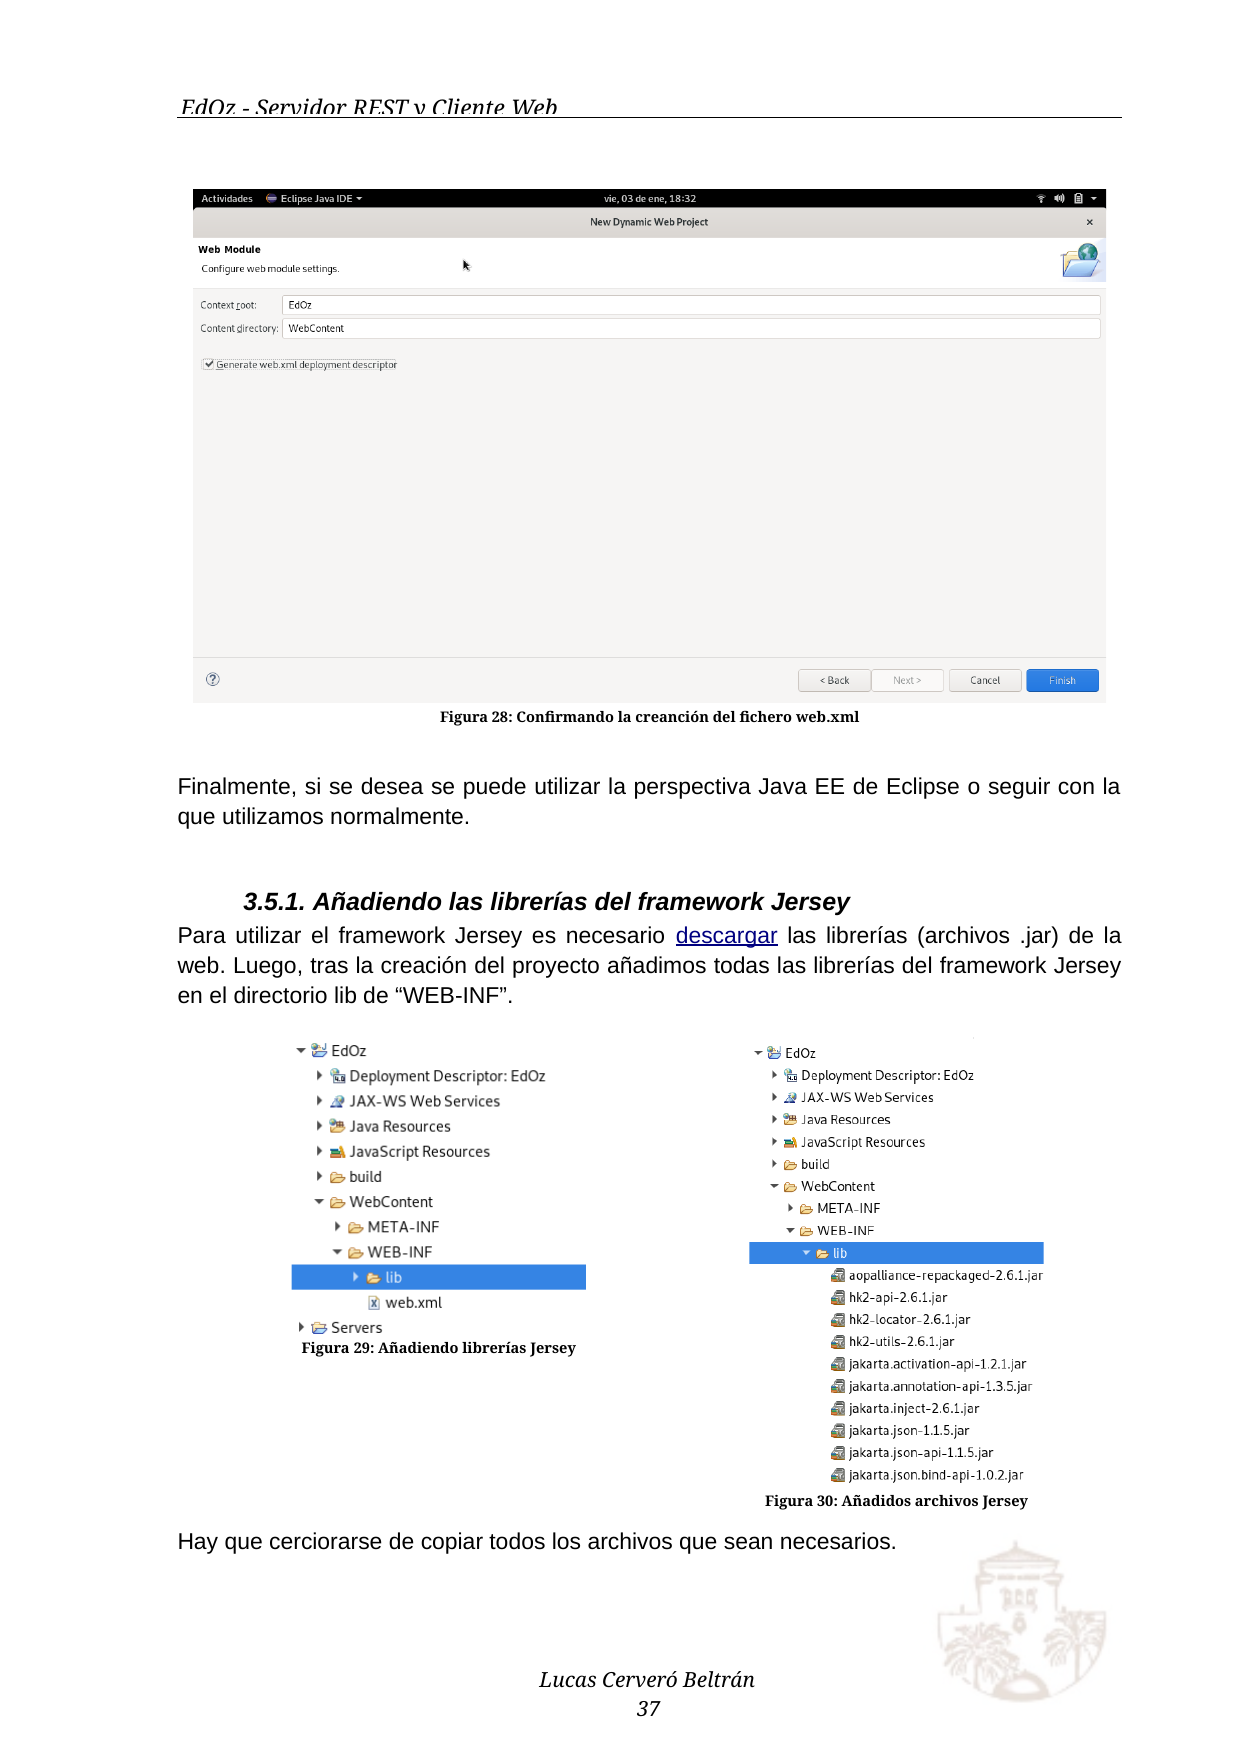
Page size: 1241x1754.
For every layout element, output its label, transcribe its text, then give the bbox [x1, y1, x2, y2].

text Para utilizar el framework Jersey es necesario descargar las librerías (archivos .jar) de la web. Luego, tras la creación del proyecto añadimos todas las librerías del framework Jersey en el directorio lib de “WEB-INF”. [177, 922, 1122, 1008]
picture [291, 1036, 586, 1338]
text Figura 28: Confirmando la creanción del fichero web.xml [193, 703, 1106, 727]
text Figura 30: Añadidos archivos Jersey [749, 1487, 1043, 1511]
picture [193, 189, 1107, 703]
text Finalmente, si se desea se puede utilizar la perspectiva Java EE de Eclipse o seguir con la que utilizamos normalmente. [177, 773, 1122, 829]
list Añadiendo las librerías del framework Jersey [177, 887, 1122, 916]
picture [749, 1037, 1044, 1487]
text Figura 29: Añadiendo librerías Jersey [292, 1338, 586, 1358]
text Hay que cerciorarse de copiar todos los archivos que sean necesarios. [177, 1528, 1122, 1554]
text [749, 1025, 1043, 1037]
